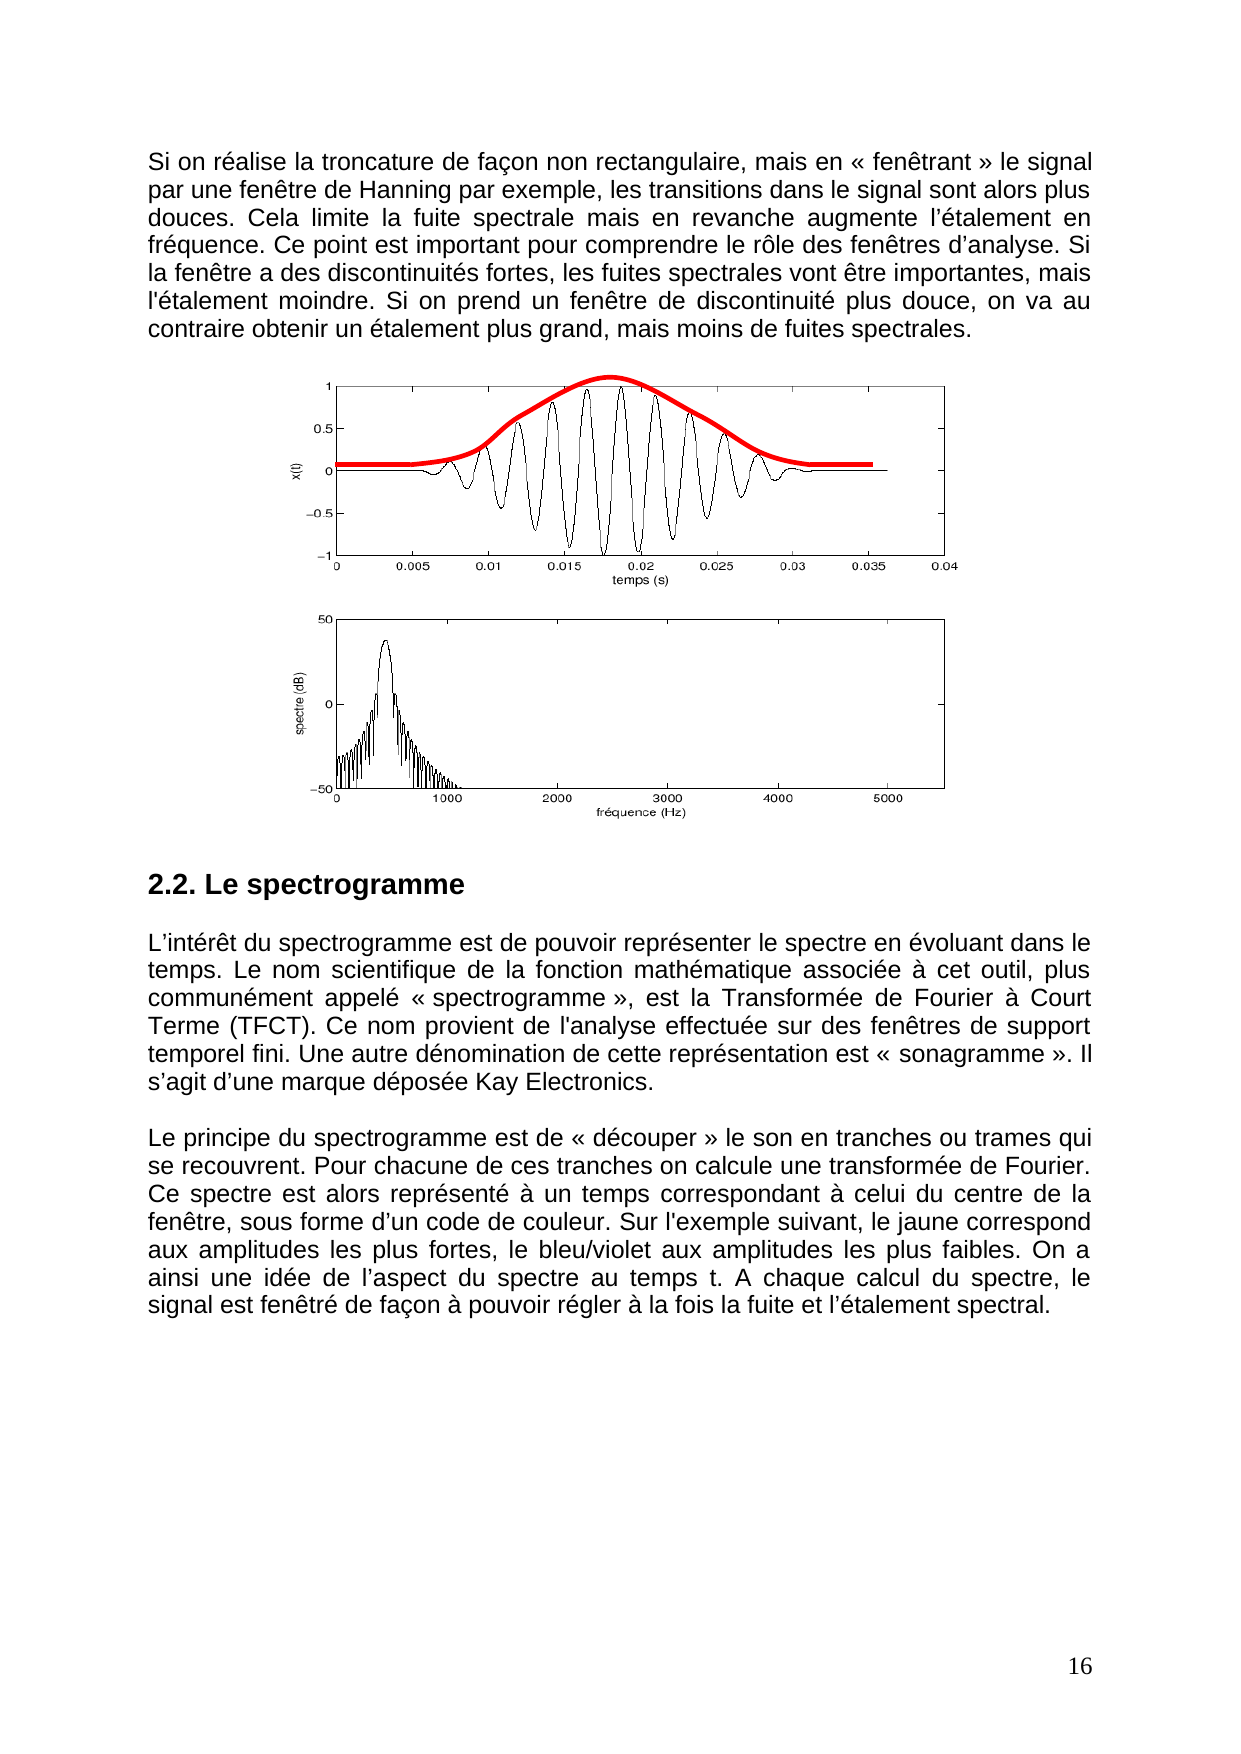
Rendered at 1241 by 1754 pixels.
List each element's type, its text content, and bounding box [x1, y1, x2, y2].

subtitle 2.2. Le spectrogramme [148, 868, 1092, 901]
text Le principe du spectrogramme est de « découper » le son en tranches ou trames qui se recouvrent. Pour chacune de ces tranches on calcule une transformée de Fourier. Ce spectre est alors représenté à un temps correspondant à celui du centre de la fenêtre, sous forme d’un code de couleur. Sur l'exemple suivant, le jaune correspond aux amplitudes les plus fortes, le bleu/violet aux amplitudes les plus faibles. On a ainsi une idée de l’aspect du spectre au temps t. A chaque calcul du spectre, le signal est fenêtré de façon à pouvoir régler à la fois la fuite et l’étalement spectral. [148, 1124, 1092, 1319]
picture [280, 380, 961, 832]
text Si on réalise la troncature de façon non rectangulaire, mais en « fenêtrant » le signal par une fenêtre de Hanning par exemple, les transitions dans le signal sont alors plus douces. Cela limite la fuite spectrale mais en revanche augmente l’étalement en fréquence. Ce point est important pour comprendre le rôle des fenêtres d’analyse. Si la fenêtre a des discontinuités fortes, les fuites spectrales vont être importantes, mais l'étalement moindre. Si on prend un fenêtre de discontinuité plus douce, on va au contraire obtenir un étalement plus grand, mais moins de fuites spectrales. [148, 148, 1092, 343]
text L’intérêt du spectrogramme est de pouvoir représenter le spectre en évoluant dans le temps. Le nom scientifique de la fonction mathématique associée à cet outil, plus communément appelé « spectrogramme », est la Transformée de Fourier à Court Terme (TFCT). Ce nom provient de l'analyse effectuée sur des fenêtres de support temporel fini. Une autre dénomination de cette représentation est « sonagramme ». Il s’agit d’une marque déposée Kay Electronics. [148, 928, 1092, 1096]
